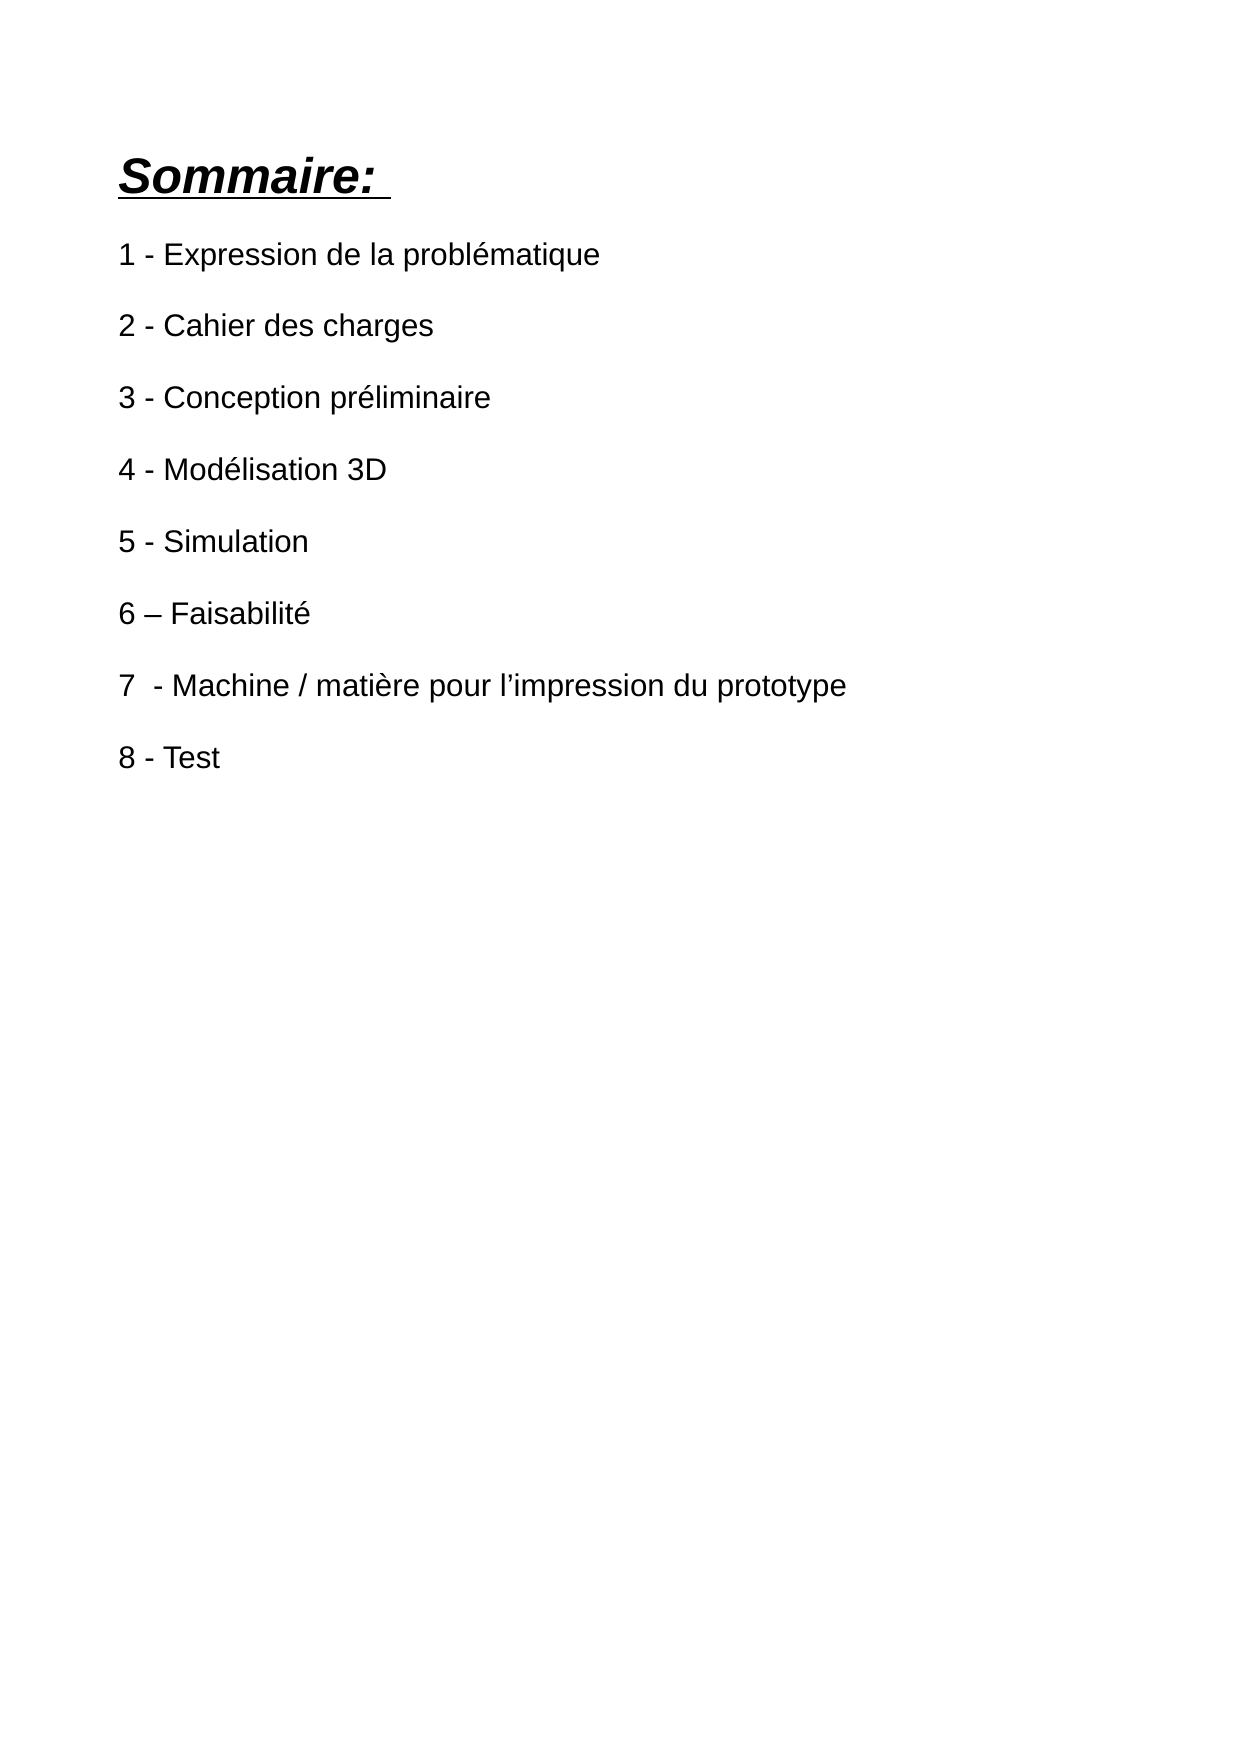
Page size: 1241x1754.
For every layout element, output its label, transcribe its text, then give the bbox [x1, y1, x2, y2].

text 5 - Simulation [118, 523, 1122, 559]
text 1 - Expression de la problématique [118, 236, 1122, 272]
text 6 – Faisabilité [118, 595, 1122, 631]
text 3 - Conception préliminaire [118, 379, 1122, 415]
text 4 - Modélisation 3D [118, 451, 1122, 487]
text 8 - Test [118, 739, 1122, 775]
text 7 - Machine / matière pour l’impression du prototype [118, 667, 1122, 703]
text 2 - Cahier des charges [118, 307, 1122, 343]
text Sommaire: [118, 147, 1122, 204]
